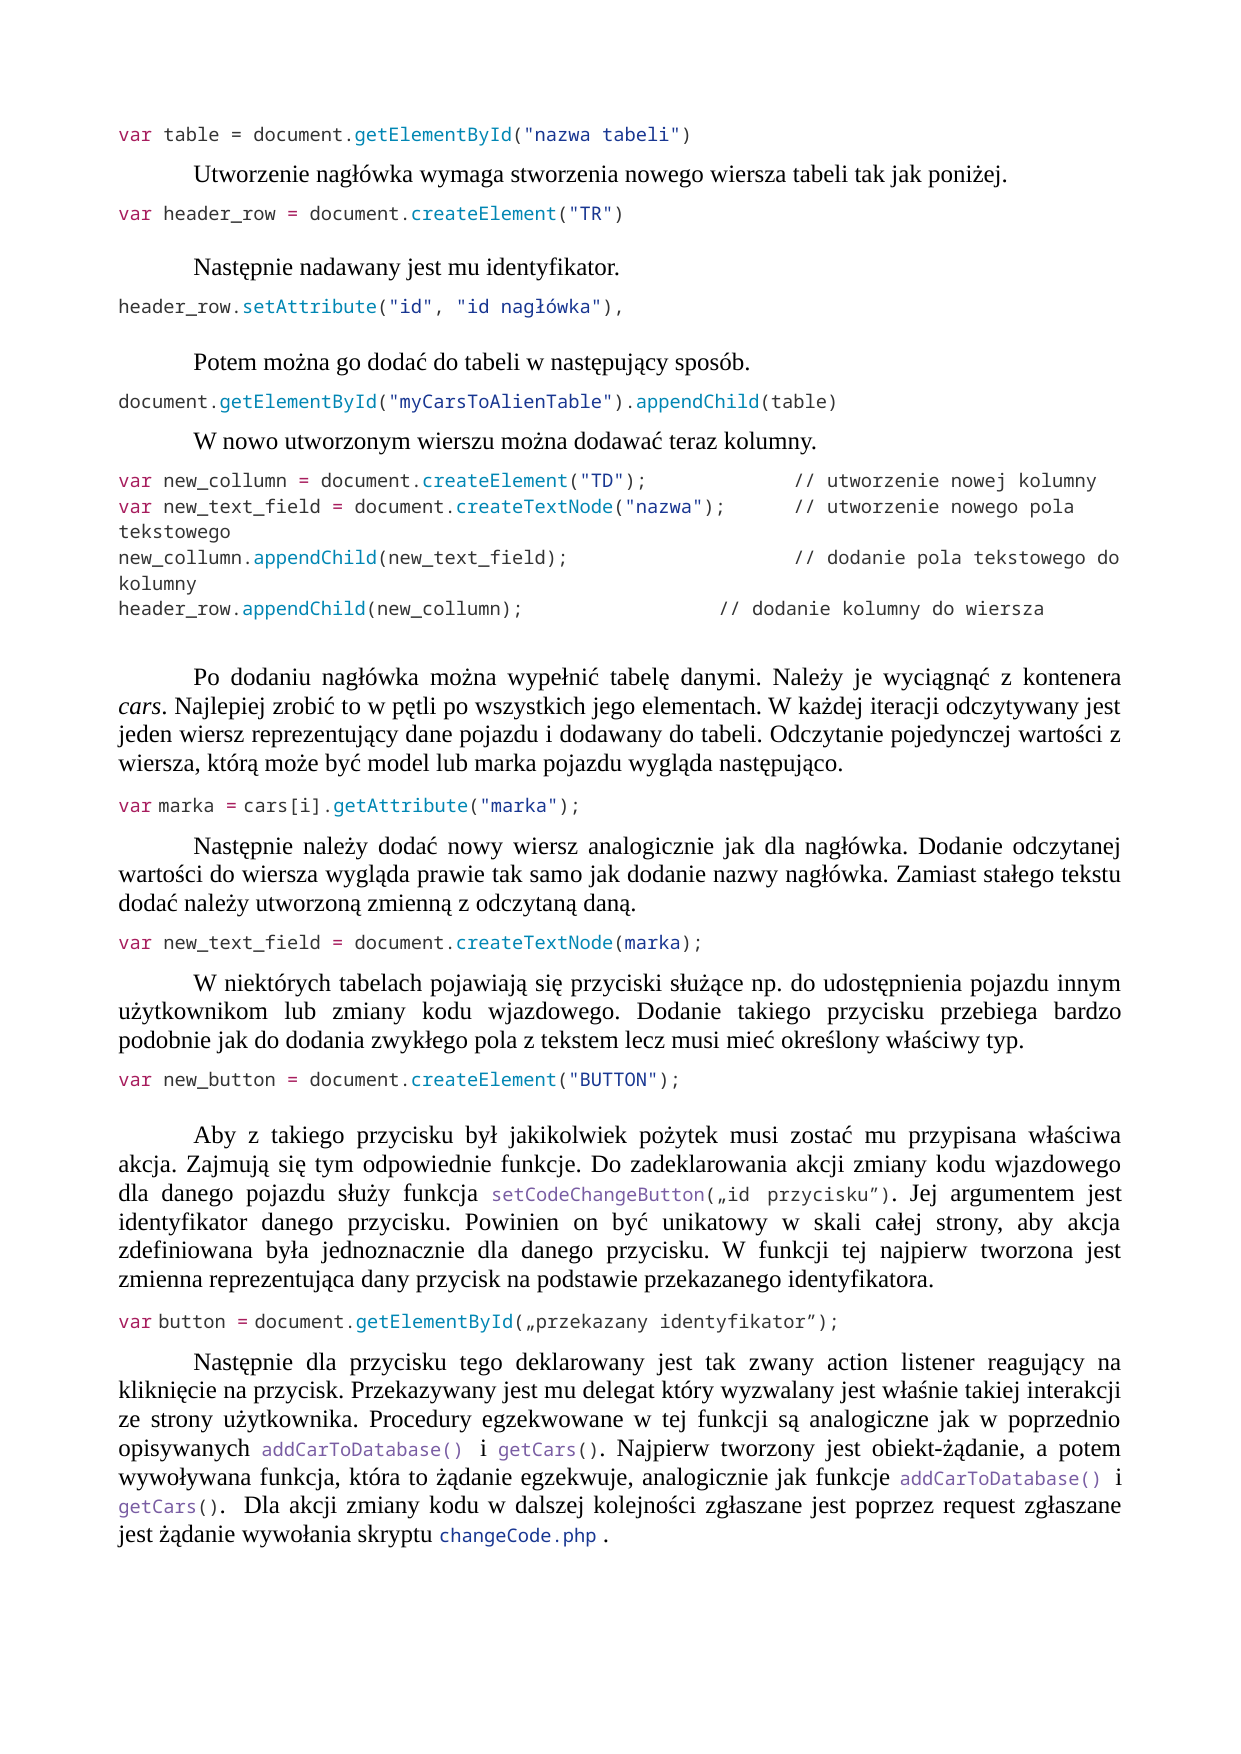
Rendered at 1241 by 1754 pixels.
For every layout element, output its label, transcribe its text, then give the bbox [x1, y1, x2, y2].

text Następnie dla przycisku tego deklarowany jest tak zwany action listener reagujący na kliknięcie na przycisk. Przekazywany jest mu delegat który wyzwalany jest właśnie takiej interakcji ze strony użytkownika. Procedury egzekwowane w tej funkcji są analogiczne jak w poprzednio opisywanych addCarToDatabase() i getCars(). Najpierw tworzony jest obiekt-żądanie, a potem wywoływana funkcja, która to żądanie egzekwuje, analogicznie jak funkcje addCarToDatabase() i getCars(). Dla akcji zmiany kodu w dalszej kolejności zgłaszane jest poprzez request zgłaszane jest żądanie wywołania skryptu changeCode.php . [118, 1347, 1122, 1548]
text Aby z takiego przycisku był jakikolwiek pożytek musi zostać mu przypisana właściwa akcja. Zajmują się tym odpowiednie funkcje. Do zadeklarowania akcji zmiany kodu wjazdowego dla danego pojazdu służy funkcja setCodeChangeButton(„id przycisku”). Jej argumentem jest identyfikator danego przycisku. Powinien on być unikatowy w skali całej strony, aby akcja zdefiniowana była jednoznacznie dla danego przycisku. W funkcji tej najpierw tworzona jest zmienna reprezentująca dany przycisk na podstawie przekazanego identyfikatora. [118, 1121, 1122, 1293]
text Po dodaniu nagłówka można wypełnić tabelę danymi. Należy je wyciągnąć z kontenera cars. Najlepiej zrobić to w pętli po wszystkich jego elementach. W każdej iteracji odczytywany jest jeden wiersz reprezentujący dane pojazdu i dodawany do tabeli. Odczytanie pojedynczej wartości z wiersza, którą może być model lub marka pojazdu wygląda następująco. [118, 662, 1122, 777]
text var button = document.getElementById(„przekazany identyfikator”); [118, 1306, 1122, 1334]
text var new_text_field = document.createTextNode("nazwa"); // utworzenie nowego pola tekstowego [118, 493, 1122, 544]
text header_row.appendChild(new_collumn); // dodanie kolumny do wiersza [118, 595, 1122, 621]
text var new_button = document.createElement("BUTTON"); [118, 1066, 1122, 1092]
text Potem można go dodać do tabeli w następujący sposób. [118, 347, 1122, 376]
text header_row.setAttribute("id", "id nagłówka"), [118, 293, 1122, 318]
text new_collumn.appendChild(new_text_field); // dodanie pola tekstowego do kolumny [118, 544, 1122, 595]
text var header_row = document.createElement("TR") [118, 201, 1122, 226]
text document.getElementById("myCarsToAlienTable").appendChild(table) [118, 388, 1122, 414]
text W niektórych tabelach pojawiają się przyciski służące np. do udostępnienia pojazdu innym użytkownikom lub zmiany kodu wjazdowego. Dodanie takiego przycisku przebiega bardzo podobnie jak do dodania zwykłego pola z tekstem lecz musi mieć określony właściwy typ. [118, 968, 1122, 1054]
text var new_collumn = document.createElement("TD"); // utworzenie nowej kolumny [118, 468, 1122, 493]
text Następnie nadawany jest mu identyfikator. [118, 252, 1122, 280]
text var new_text_field = document.createTextNode(marka); [118, 929, 1122, 955]
text Utworzenie nagłówka wymaga stworzenia nowego wiersza tabeli tak jak poniżej. [118, 159, 1122, 188]
text var table = document.getElementById("nazwa tabeli") [118, 118, 1122, 147]
text var marka = cars[i].getAttribute("marka"); [118, 789, 1122, 818]
text W nowo utworzonym wierszu można dodawać teraz kolumny. [118, 426, 1122, 455]
text Następnie należy dodać nowy wiersz analogicznie jak dla nagłówka. Dodanie odczytanej wartości do wiersza wygląda prawie tak samo jak dodanie nazwy nagłówka. Zamiast stałego tekstu dodać należy utworzoną zmienną z odczytaną daną. [118, 831, 1122, 917]
